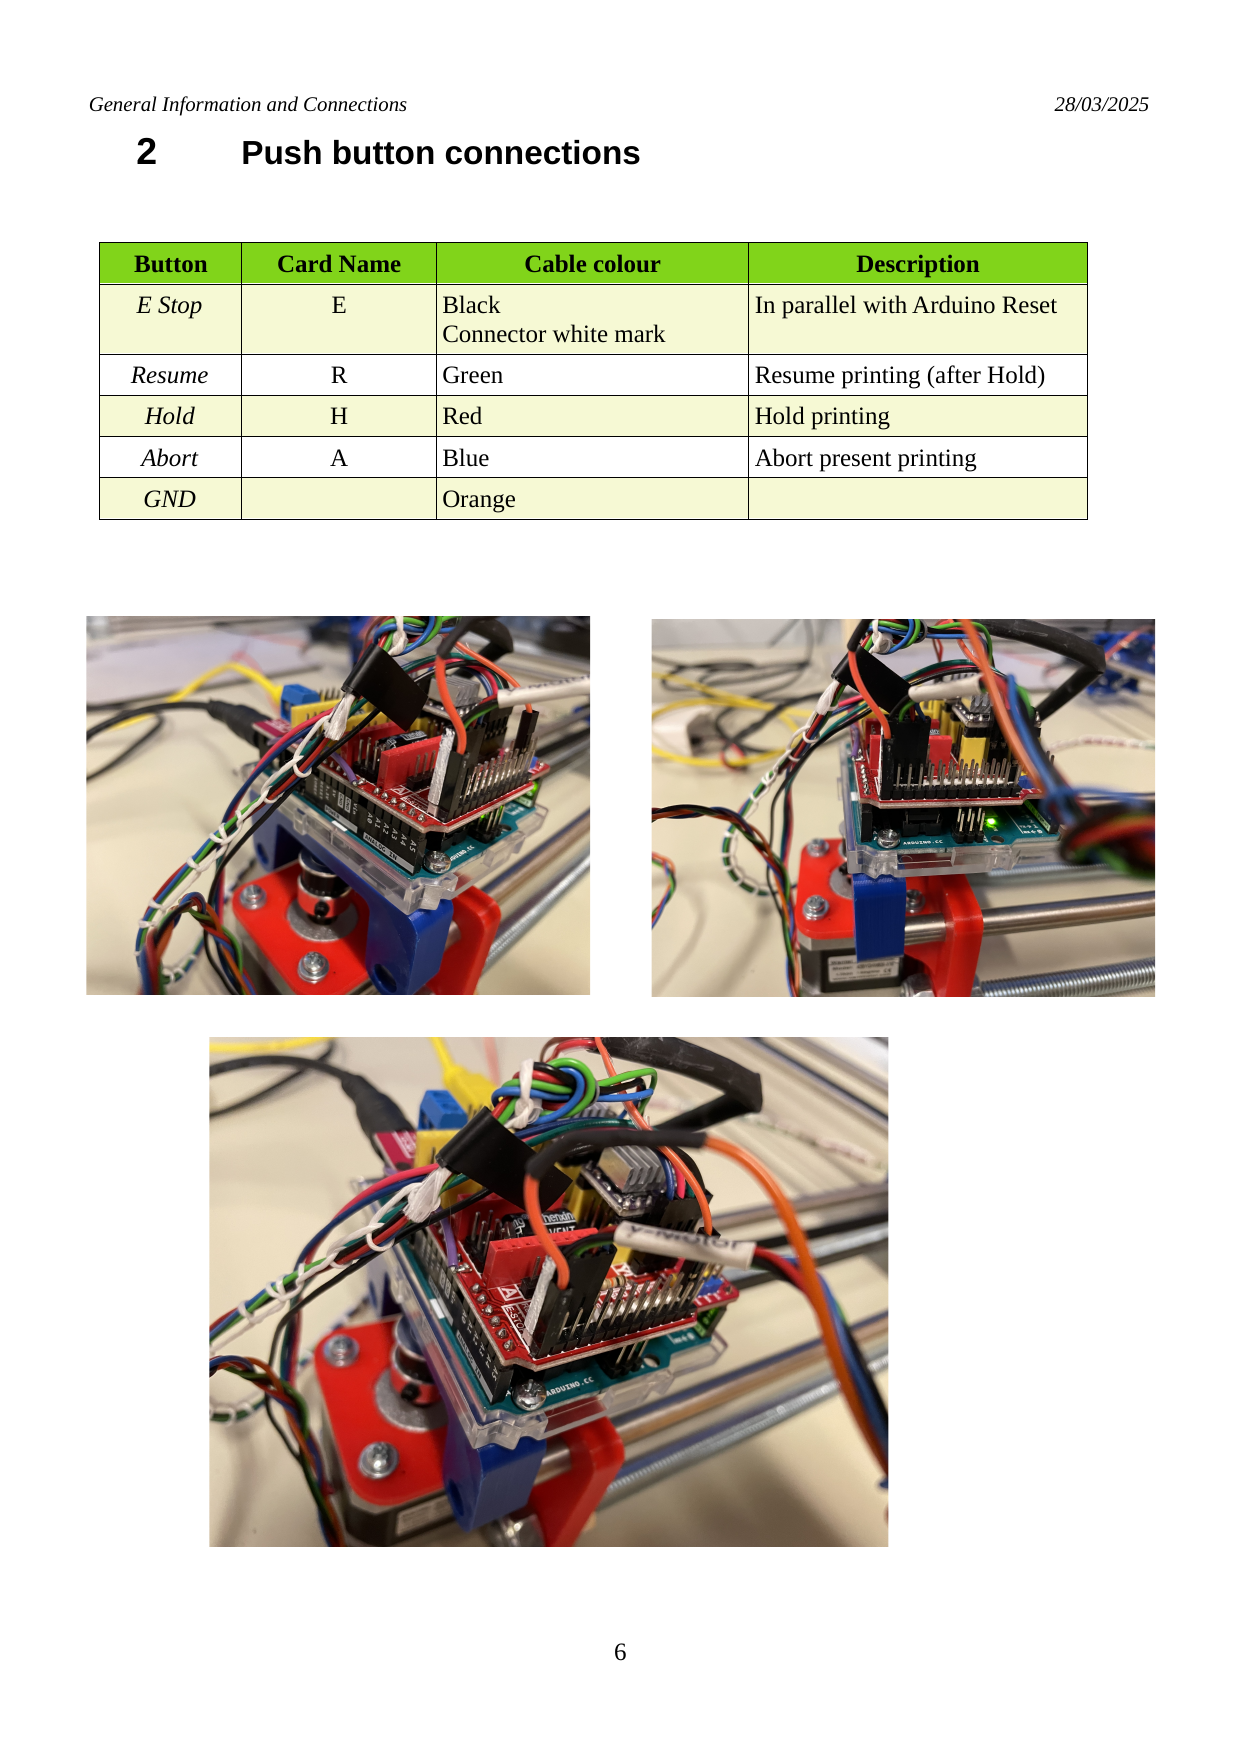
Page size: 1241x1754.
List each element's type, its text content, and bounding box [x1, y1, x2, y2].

picture [86, 616, 590, 995]
table_cell Orange [437, 478, 748, 518]
table_header Description [749, 243, 1087, 283]
table_header Card Name [242, 243, 436, 283]
table_cell Hold printing [749, 396, 1087, 436]
table_cell Blue [437, 437, 748, 477]
table_cell Abort present printing [749, 437, 1087, 477]
table_cell [242, 478, 436, 518]
table_cell Black Connector white mark [437, 285, 748, 353]
table_cell R [242, 355, 436, 395]
table_cell Resume [100, 355, 241, 395]
table_cell H [242, 396, 436, 436]
table_cell Green [437, 355, 748, 395]
table_cell Hold [100, 396, 241, 436]
table_header Button [100, 243, 241, 283]
table_cell Abort [100, 437, 241, 477]
table_header Cable colour [437, 243, 748, 283]
subtitle Push button connections [126, 129, 1152, 172]
table_cell In parallel with Arduino Reset [749, 285, 1087, 353]
table_cell Resume printing (after Hold) [749, 355, 1087, 395]
table_cell GND [100, 478, 241, 518]
table_cell E Stop [100, 285, 241, 353]
table_cell E [242, 285, 436, 353]
table_cell A [242, 437, 436, 477]
table_cell [749, 478, 1087, 518]
picture [209, 1037, 889, 1547]
table_cell Red [437, 396, 748, 436]
picture [651, 619, 1156, 997]
